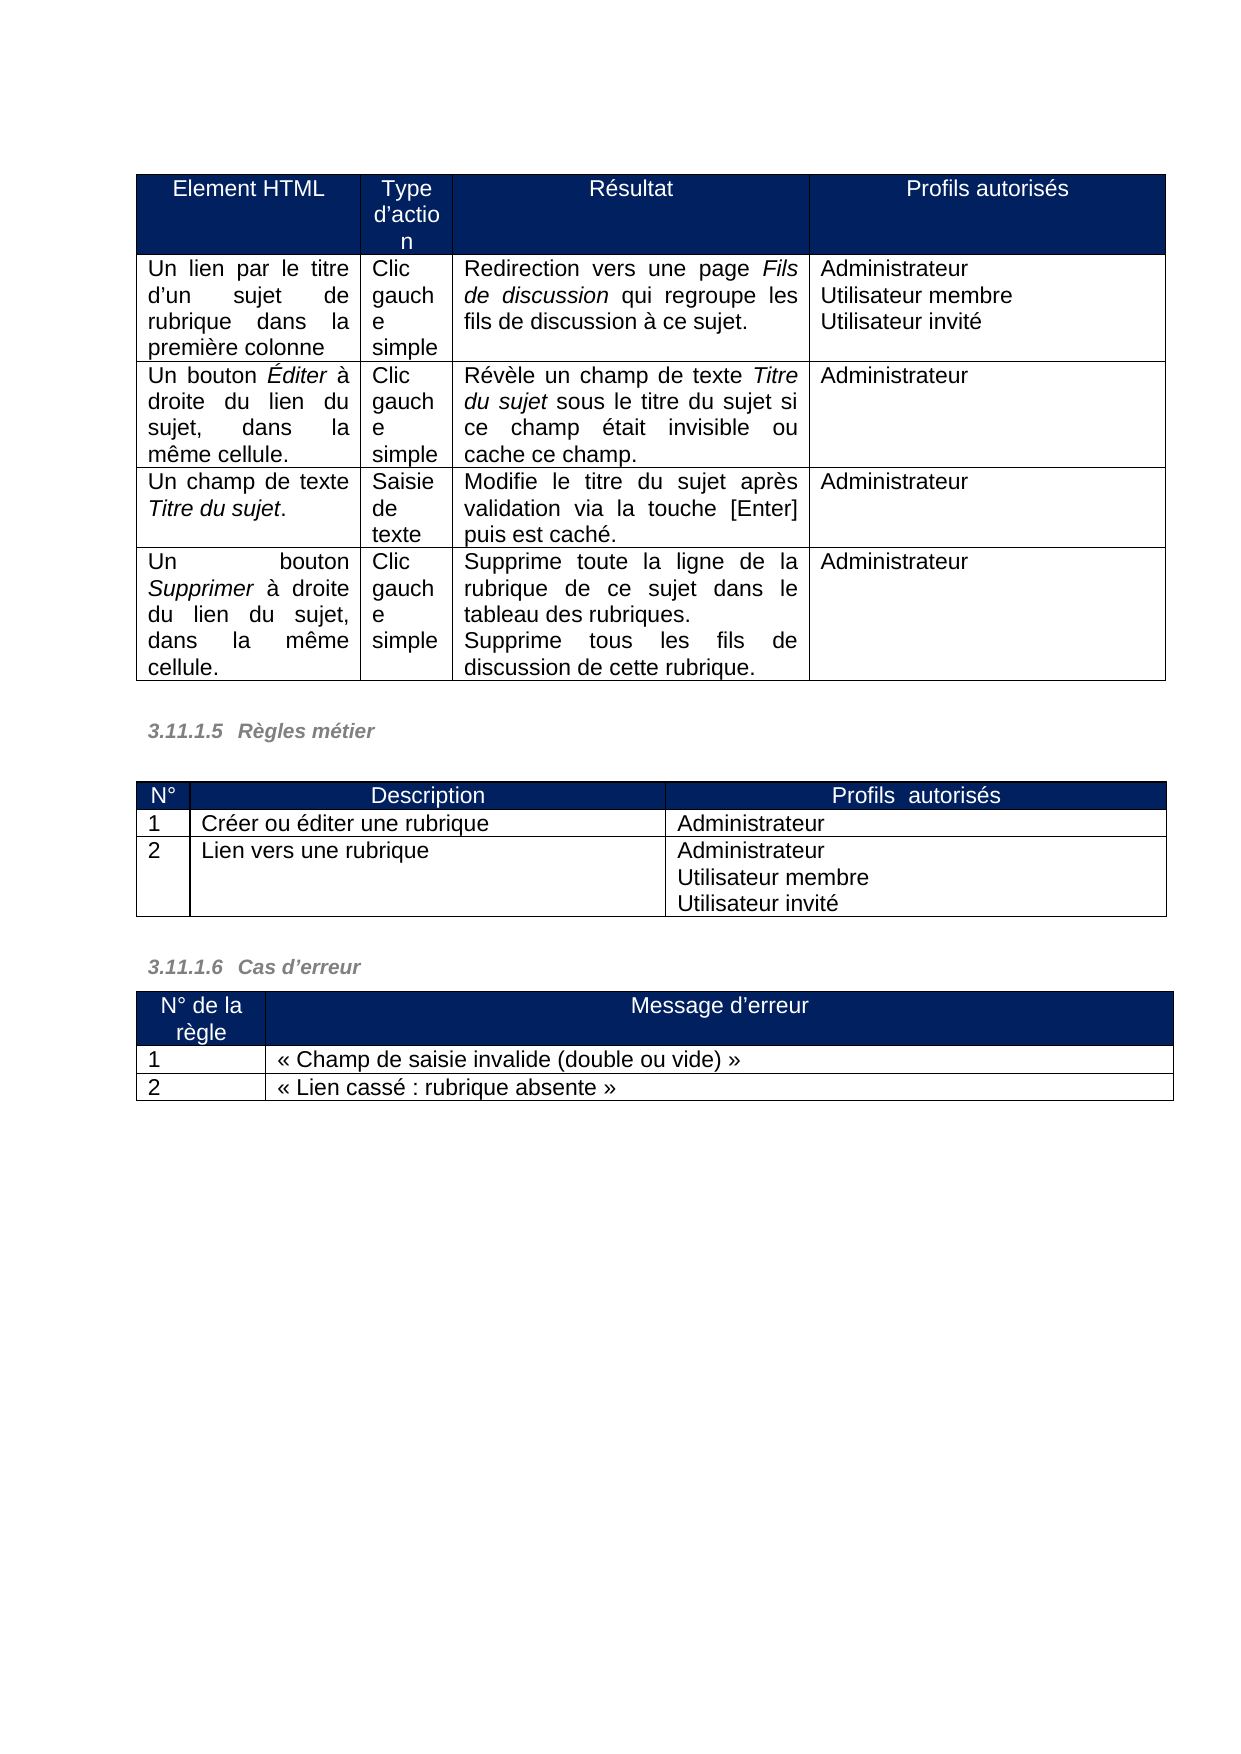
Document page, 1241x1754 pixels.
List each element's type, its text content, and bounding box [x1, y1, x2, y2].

subtitle Cas d’erreur [148, 955, 1162, 979]
table_cell Administrateur [810, 468, 1165, 547]
table_cell Un champ de texte Titre du sujet. [137, 468, 360, 547]
table_header Type d’action [361, 175, 452, 254]
table_header Profils autorisés [666, 783, 1166, 809]
table_header N° [137, 783, 189, 809]
table_header Résultat [453, 175, 809, 254]
subtitle Règles métier [148, 718, 1162, 742]
table_cell 1 [137, 1046, 265, 1072]
table_cell « Champ de saisie invalide (double ou vide) » [266, 1046, 1173, 1072]
table_cell Créer ou éditer une rubrique [191, 810, 665, 836]
table_header Message d’erreur [266, 992, 1173, 1045]
table_header Profils autorisés [810, 175, 1165, 254]
table_cell Révèle un champ de texte Titre du sujet sous le titre du sujet si ce champ était invisible ou cache ce champ. [453, 362, 809, 467]
table_cell Un lien par le titre d’un sujet de rubrique dans la première colonne [137, 255, 360, 361]
table_cell 1 [137, 810, 189, 836]
table_cell Administrateur [666, 810, 1166, 836]
table_cell Administrateur [810, 362, 1165, 467]
table_cell Redirection vers une page Fils de discussion qui regroupe les fils de discussion à ce sujet. [453, 255, 809, 361]
table_cell Un bouton Éditer à droite du lien du sujet, dans la même cellule. [137, 362, 360, 467]
table_cell 2 [137, 1074, 265, 1100]
table_header Element HTML [137, 175, 360, 254]
table_cell Lien vers une rubrique [191, 837, 665, 916]
table_cell Clic gauche simple [361, 548, 452, 680]
table_cell Un bouton Supprimer à droite du lien du sujet, dans la même cellule. [137, 548, 360, 680]
table_cell Administrateur Utilisateur membre Utilisateur invité [666, 837, 1166, 916]
table_cell Clic gauche simple [361, 255, 452, 361]
table_cell Modifie le titre du sujet après validation via la touche [Enter] puis est caché. [453, 468, 809, 547]
table_cell Saisie de texte [361, 468, 452, 547]
table_header Description [191, 783, 665, 809]
table_cell 2 [137, 837, 189, 916]
table_cell « Lien cassé : rubrique absente » [266, 1074, 1173, 1100]
table_cell Clic gauche simple [361, 362, 452, 467]
table_cell Administrateur Utilisateur membre Utilisateur invité [810, 255, 1165, 361]
table_cell Supprime toute la ligne de la rubrique de ce sujet dans le tableau des rubriques. Supprime tous les fils de discussion de cette rubrique. [453, 548, 809, 680]
table_cell Administrateur [810, 548, 1165, 680]
table_header N° de la règle [137, 992, 265, 1045]
